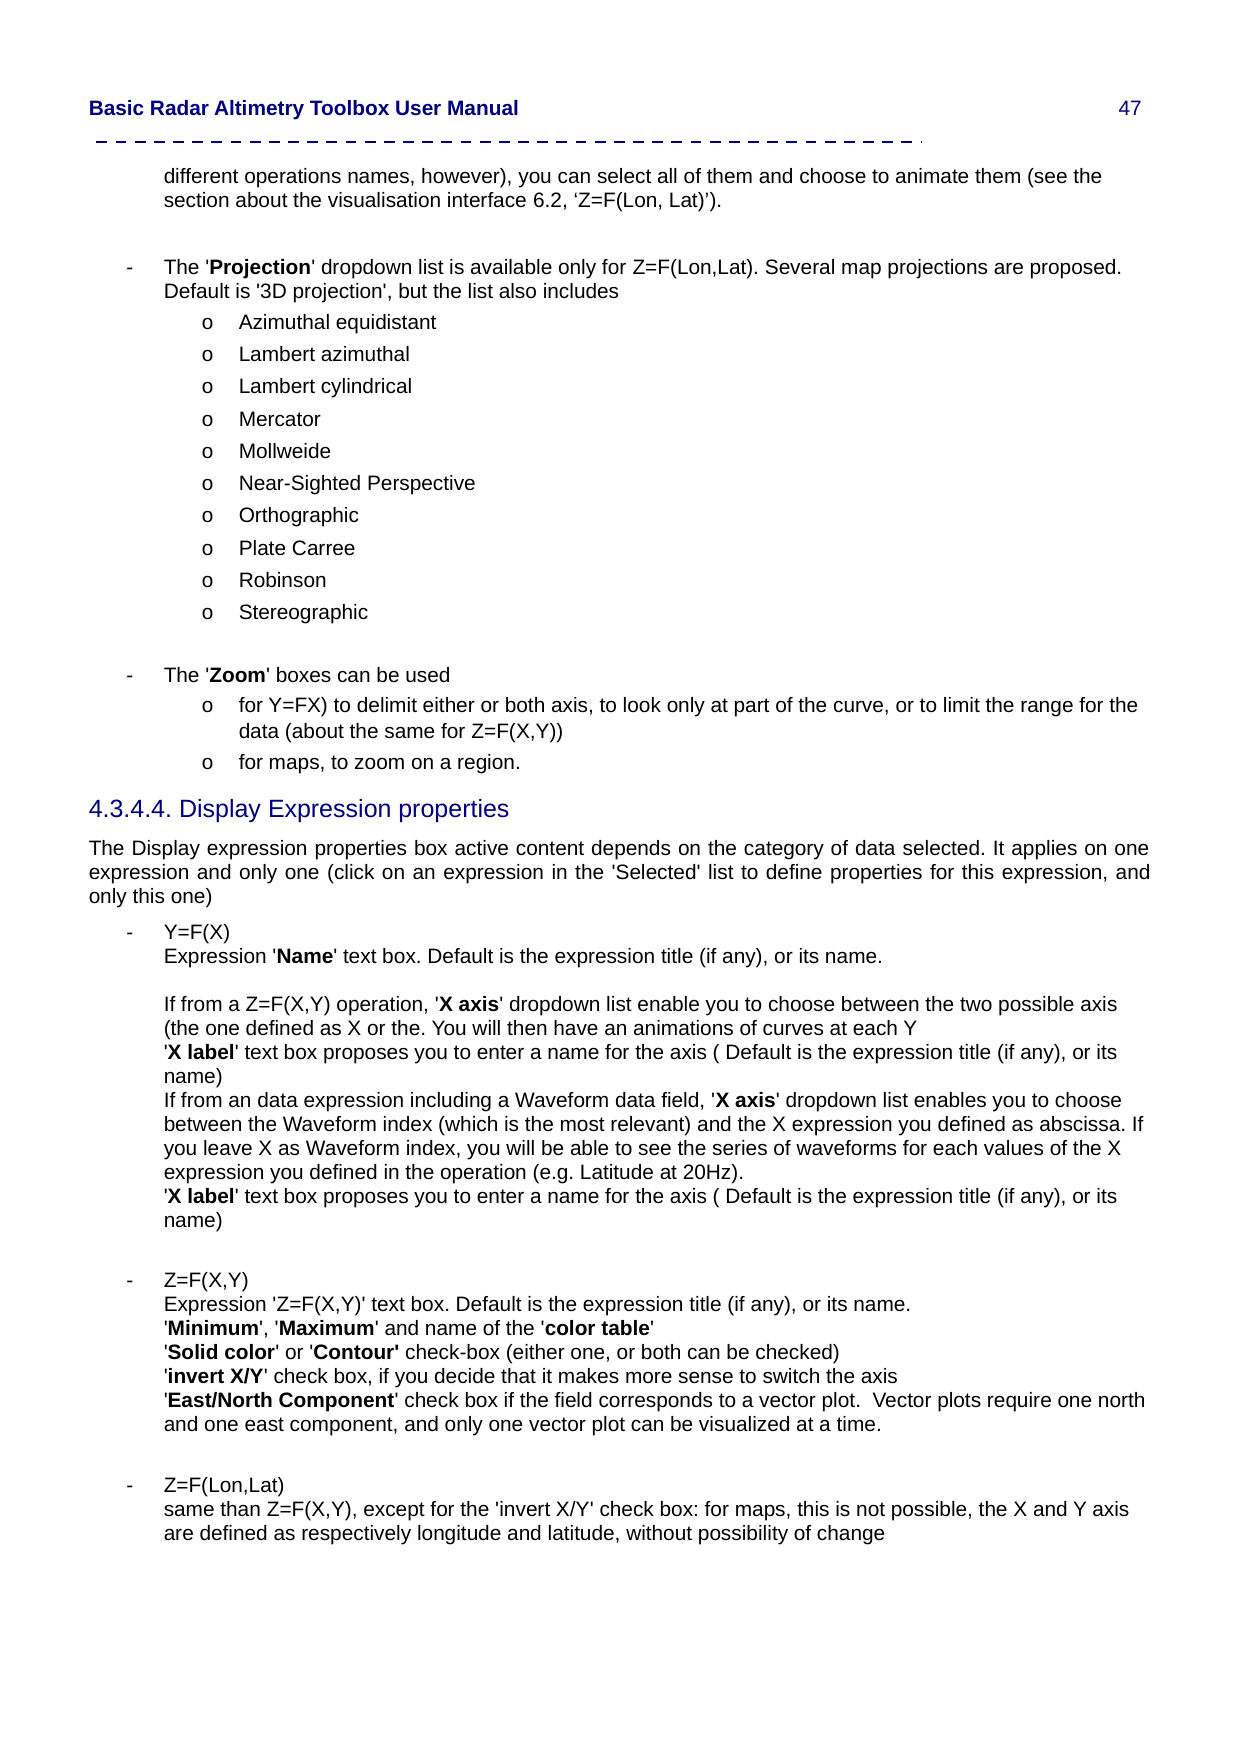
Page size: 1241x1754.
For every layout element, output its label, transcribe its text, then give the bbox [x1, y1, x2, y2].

list The 'Zoom' boxes can be used [126, 663, 1152, 687]
list Z=F(X,Y) Expression 'Z=F(X,Y)' text box. Default is the expression title (if any), or its name. 'Minimum', 'Maximum' and name of the 'color table' 'Solid color' or 'Contour' check-box (either one, or both can be checked) 'invert X/Y' check box, if you decide that it makes more sense to switch the axis 'East/North Component' check box if the field corresponds to a vector plot. Vector plots require one north and one east component, and only one vector plot can be visualized at a time. [126, 1268, 1152, 1436]
list Y=F(X) Expression 'Name' text box. Default is the expression title (if any), or its name. If from a Z=F(X,Y) operation, 'X axis' dropdown list enable you to choose between the two possible axis (the one defined as X or the. You will then have an animations of curves at each Y 'X label' text box proposes you to enter a name for the axis ( Default is the expression title (if any), or its name) If from an data expression including a Waveform data field, 'X axis' dropdown list enables you to choose between the Waveform index (which is the most relevant) and the X expression you defined as abscissa. If you leave X as Waveform index, you will be able to see the series of waveforms for each values of the X expression you defined in the operation (e.g. Latitude at 20Hz). 'X label' text box proposes you to enter a name for the axis ( Default is the expression title (if any), or its name) [126, 920, 1152, 1231]
list Stereographic [201, 600, 1152, 626]
list Plate Carree [201, 536, 1152, 561]
list Z=F(Lon,Lat) same than Z=F(X,Y), except for the 'invert X/Y' check box: for maps, this is not possible, the X and Y axis are defined as respectively longitude and latitude, without possibility of change [126, 1473, 1152, 1545]
list Lambert azimuthal [201, 342, 1152, 368]
list Near-Sighted Perspective [201, 471, 1152, 497]
list The 'Projection' dropdown list is available only for Z=F(Lon,Lat). Several map projections are proposed. Default is '3D projection', but the list also includes [126, 255, 1152, 303]
list for maps, to zoom on a region. [201, 749, 1152, 775]
list for Y=FX) to delimit either or both axis, to look only at part of the curve, or to limit the range for the data (about the same for Z=F(X,Y)) [201, 693, 1152, 743]
list Robinson [201, 568, 1152, 594]
list Mollweide [201, 439, 1152, 464]
subtitle Display Expression properties [88, 794, 1152, 823]
list Lambert cylindrical [201, 374, 1152, 400]
text The Display expression properties box active content depends on the category of data selected. It applies on one expression and only one (click on an expression in the 'Selected' list to define properties for this expression, and only this one) [88, 836, 1152, 907]
list Orthographic [201, 503, 1152, 529]
list different operations names, however), you can select all of them and choose to animate them (see the section about the visualisation interface 6.2, ‘Z=F(Lon, Lat)’). [126, 164, 1152, 212]
list Azimuthal equidistant [201, 309, 1152, 335]
list Mercator [201, 406, 1152, 432]
